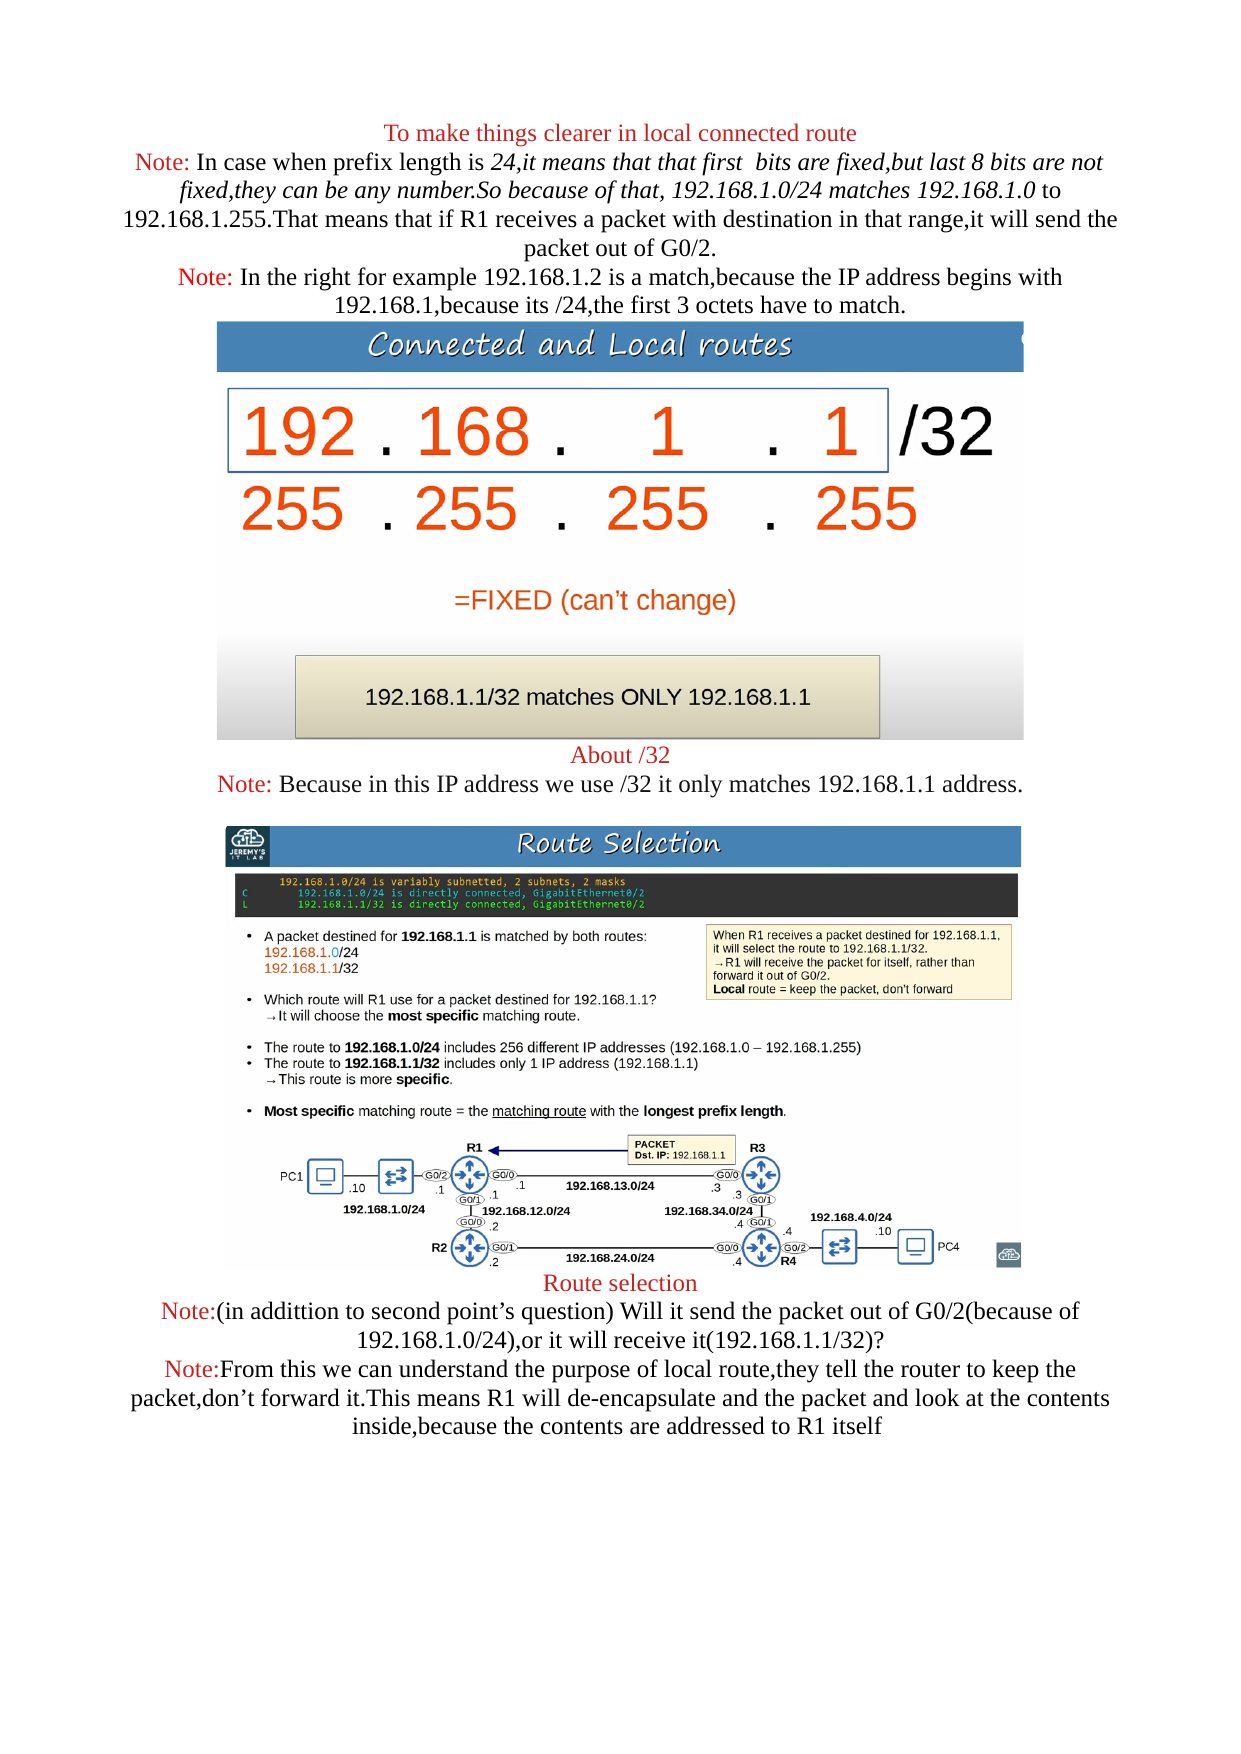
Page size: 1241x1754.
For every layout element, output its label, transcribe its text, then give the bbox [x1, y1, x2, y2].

picture [216, 319, 1024, 740]
text Note:(in addittion to second point’s question) Will it send the packet out of G0/2(because of 192.168.1.0/24),or it will receive it(192.168.1.1/32)? [118, 1296, 1122, 1354]
picture [219, 826, 1022, 1268]
text Note: In case when prefix length is 24,it means that that first bits are fixed,but last 8 bits are not fixed,they can be any number.So because of that, 192.168.1.0/24 matches 192.168.1.0 to 192.168.1.255.That means that if R1 receives a packet with destination in that range,it will send the packet out of G0/2. [118, 147, 1122, 262]
text To make things clearer in local connected route [118, 118, 1122, 147]
text Note:From this we can understand the purpose of local route,they tell the router to keep the packet,don’t forward it.This means R1 will de-encapsulate and the packet and look at the contents inside,because the contents are addressed to R1 itself [118, 1354, 1122, 1440]
text About /32 [118, 319, 1122, 769]
text Note: In the right for example 192.168.1.2 is a match,because the IP address begins with 192.168.1,because its /24,the first 3 octets have to match. [118, 262, 1122, 319]
text Route selection [118, 826, 1122, 1296]
text Note: Because in this IP address we use /32 it only matches 192.168.1.1 address. [118, 769, 1122, 797]
